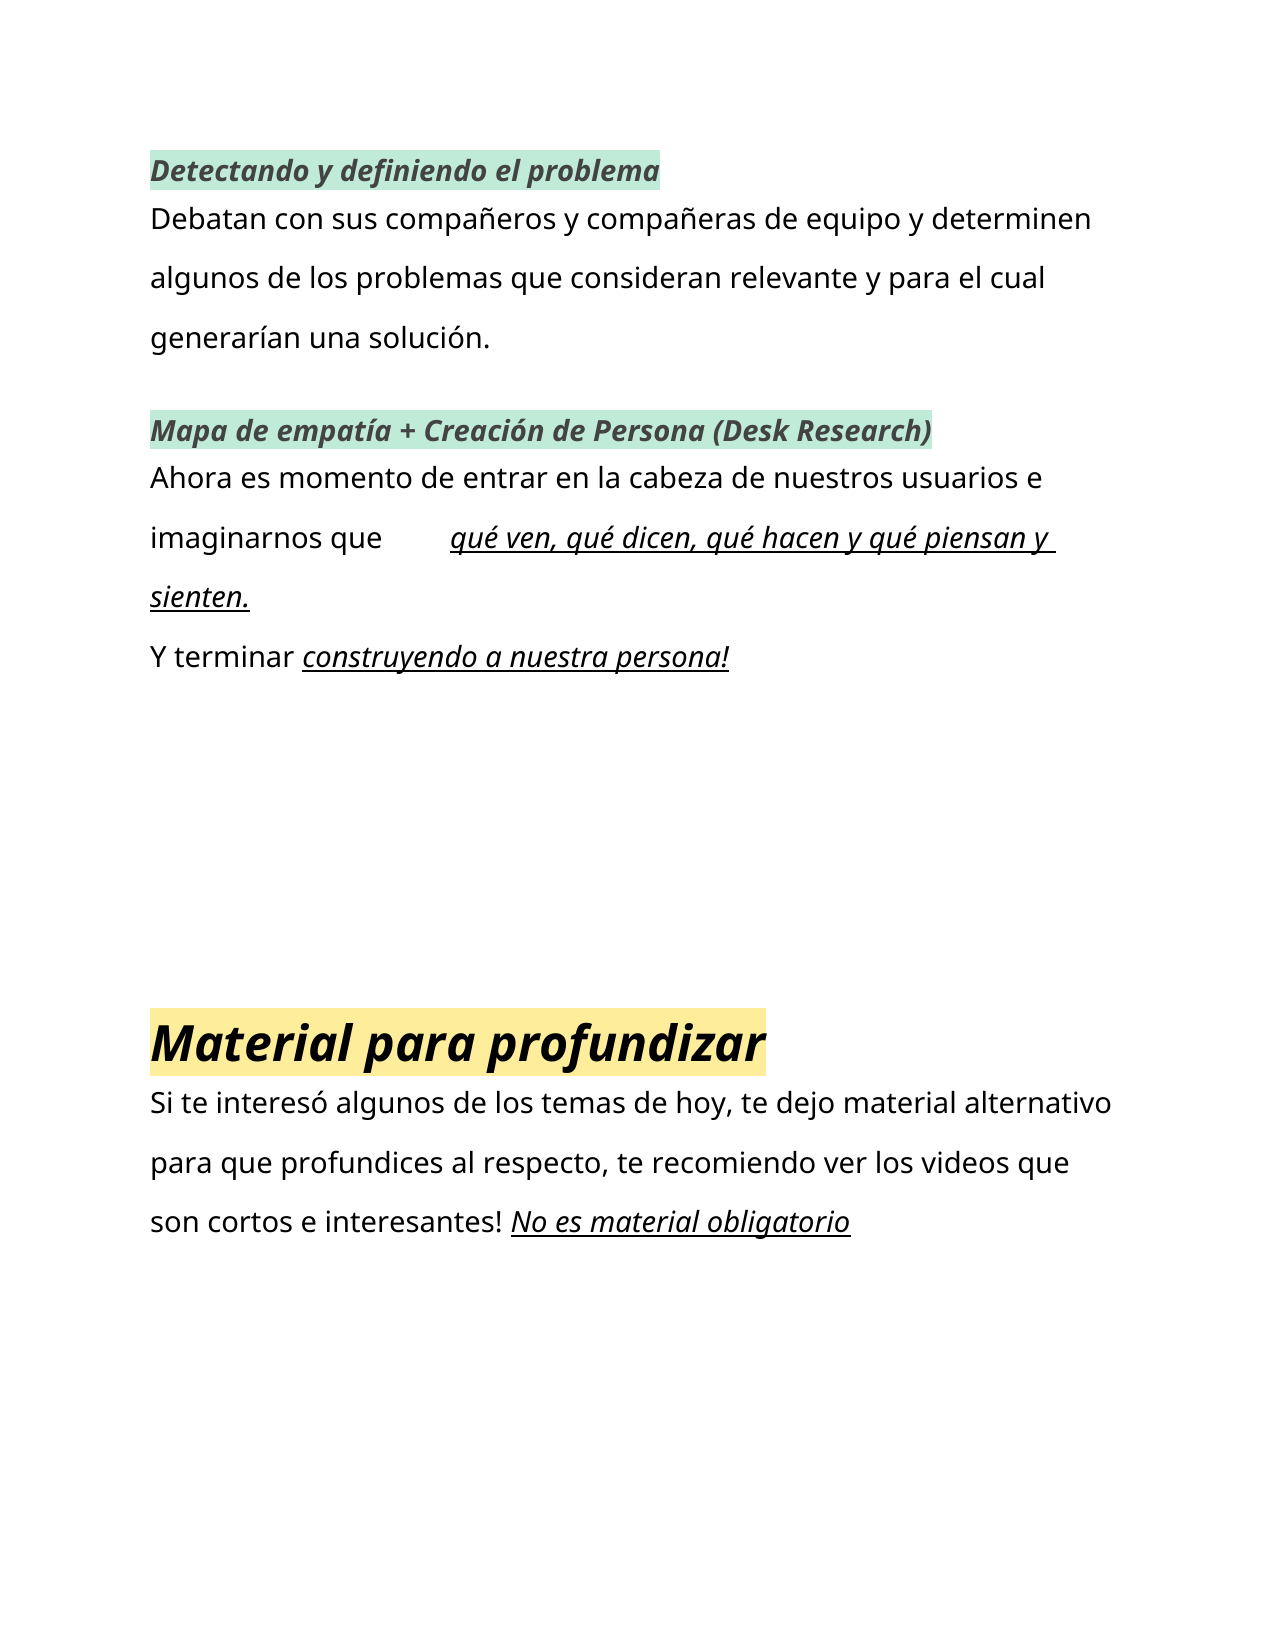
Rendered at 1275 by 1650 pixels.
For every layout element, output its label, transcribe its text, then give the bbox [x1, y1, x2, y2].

text Ahora es momento de entrar en la cabeza de nuestros usuarios e imaginarnos que qué ven, qué dicen, qué hacen y qué piensan y sienten. [150, 458, 1125, 616]
text Si te interesó algunos de los temas de hoy, te dejo material alternativo para que profundices al respecto, te recomiendo ver los videos que son cortos e interesantes! No es material obligatorio [150, 1082, 1125, 1241]
title Material para profundizar [766, 1008, 1125, 1076]
subtitle Detectando y definiendo el problema [660, 150, 1125, 190]
subtitle Mapa de empatía + Creación de Persona (Desk Research) [932, 410, 1125, 449]
text Y terminar construyendo a nuestra persona! [150, 636, 1125, 676]
text Debatan con sus compañeros y compañeras de equipo y determinen algunos de los problemas que consideran relevante y para el cual generarían una solución. [150, 198, 1125, 357]
